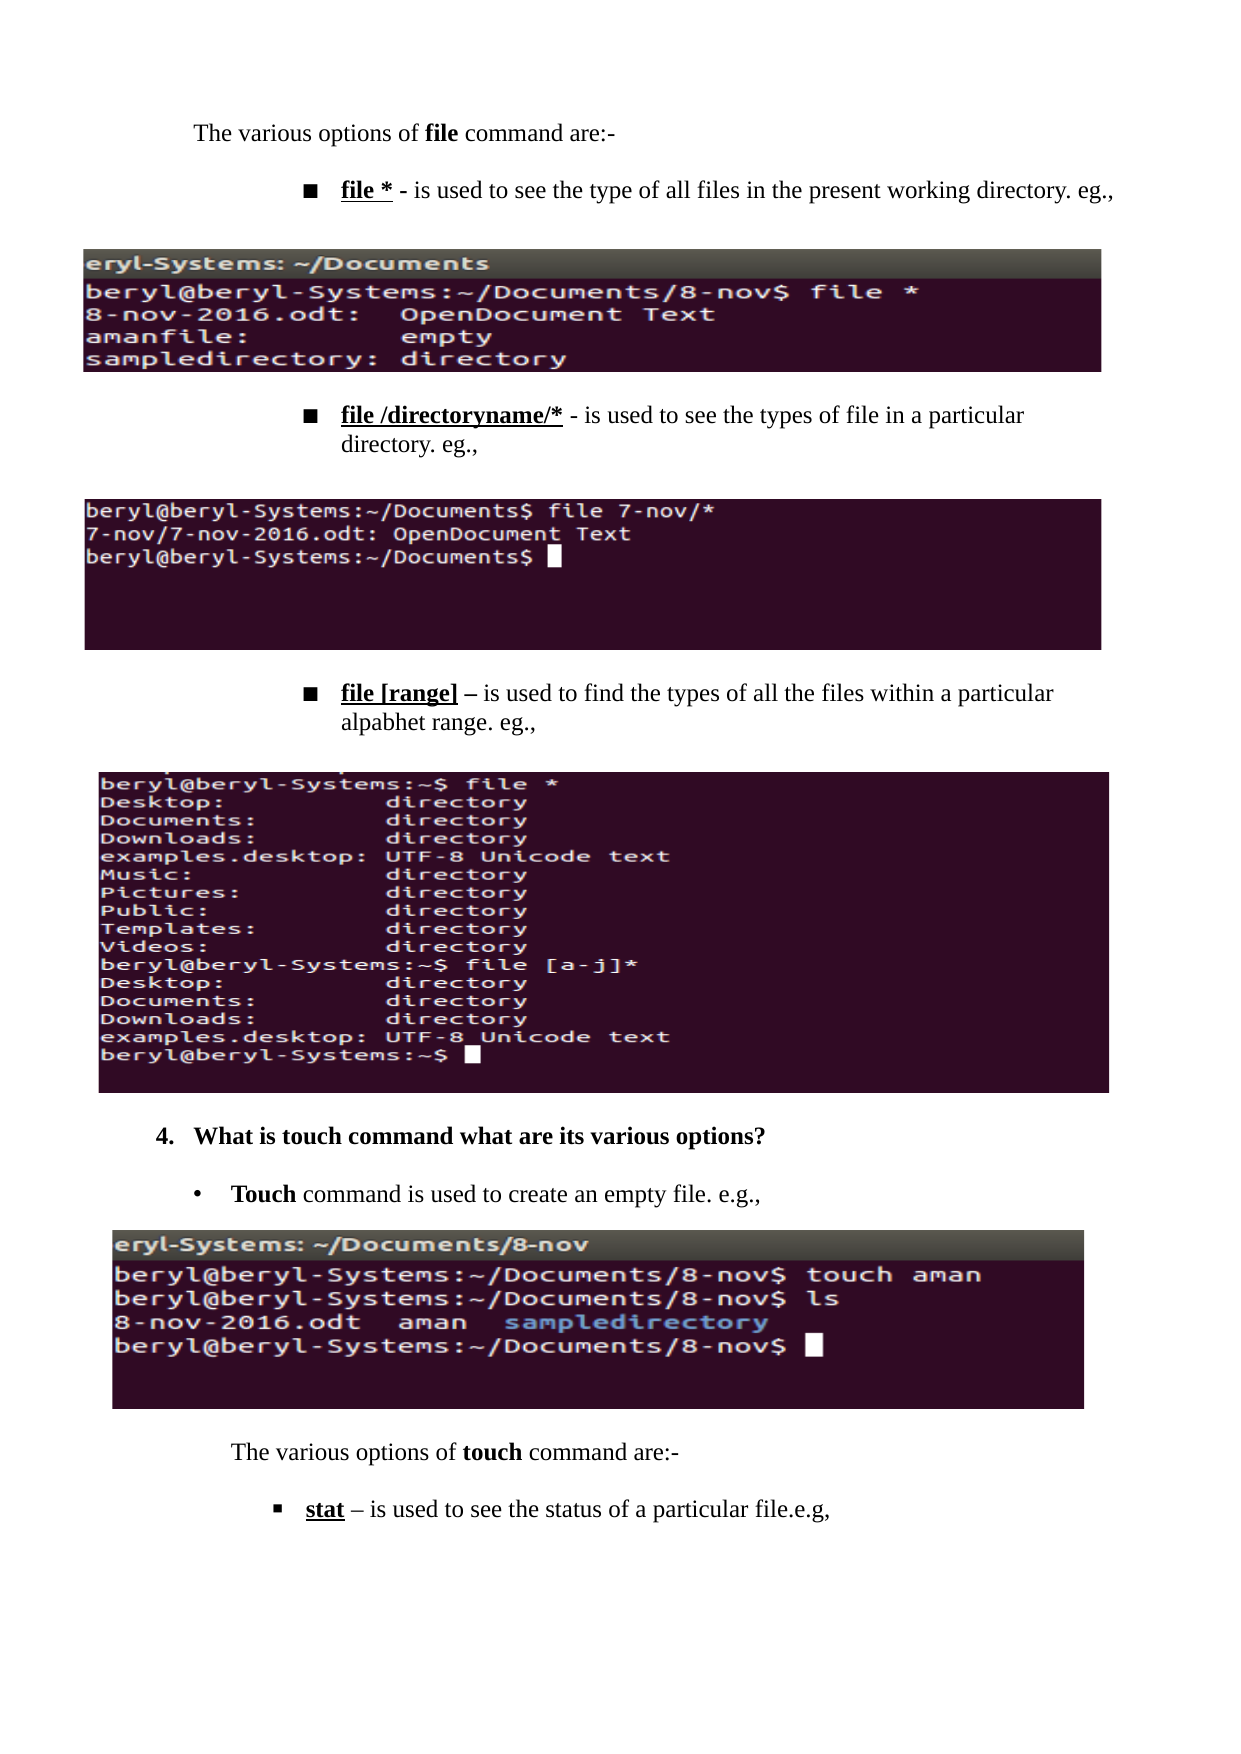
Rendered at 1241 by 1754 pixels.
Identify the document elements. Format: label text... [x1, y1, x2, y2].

list The various options of file command are:- [156, 118, 1122, 147]
picture [98, 772, 227, 1093]
list Touch command is used to create an empty file. e.g., [193, 1179, 1122, 1207]
list The various options of touch command are:- [193, 1437, 1122, 1466]
picture [84, 499, 237, 584]
list What is touch command what are its various options? [156, 1121, 1122, 1150]
list file [range] – is used to find the types of all the files within a particular alpabhet range. eg., [303, 678, 1122, 736]
list file /directoryname/* - is used to see the types of file in a particular directory. eg., [303, 400, 1122, 458]
list stat – is used to see the status of a particular file.e.g, [268, 1494, 1122, 1523]
list file * - is used to see the type of all files in the present working directory. eg., [303, 176, 1122, 204]
